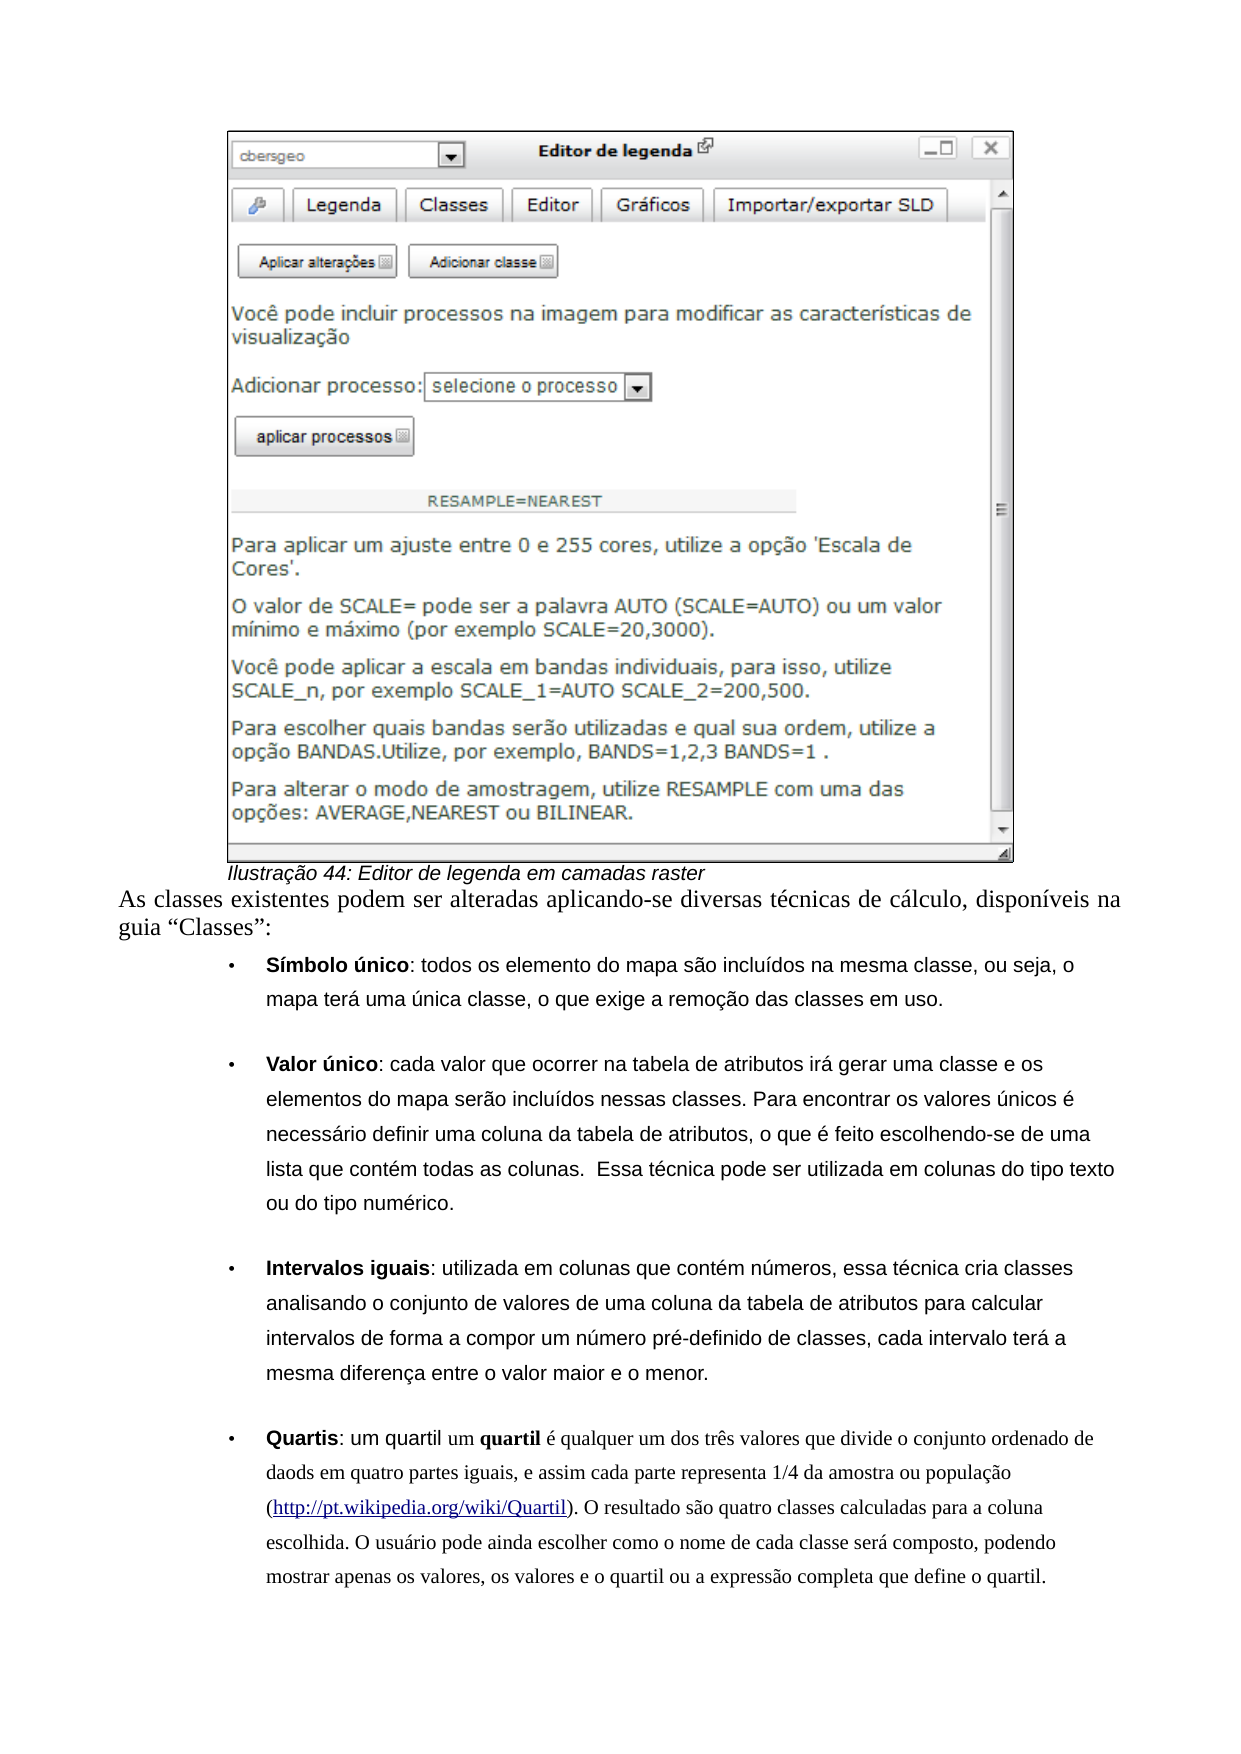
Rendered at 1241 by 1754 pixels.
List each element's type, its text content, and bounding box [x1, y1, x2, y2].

picture [228, 132, 1013, 862]
list Intervalos iguais: utilizada em colunas que contém números, essa técnica cria classes analisando o conjunto de valores de uma coluna da tabela de atributos para calcular intervalos de forma a compor um número pré-definido de classes, cada intervalo terá a mesma diferença entre o valor maior e o menor. [228, 1257, 1122, 1384]
text As classes existentes podem ser alteradas aplicando-se diversas técnicas de cálculo, disponíveis na guia “Classes”: [118, 118, 1122, 941]
list Valor único: cada valor que ocorrer na tabela de atributos irá gerar uma classe e os elementos do mapa serão incluídos nessas classes. Para encontrar os valores únicos é necessário definir uma coluna da tabela de atributos, o que é feito escolhendo-se de uma lista que contém todas as colunas. Essa técnica pode ser utilizada em colunas do tipo texto ou do tipo numérico. [228, 1053, 1122, 1215]
list Símbolo único: todos os elemento do mapa são incluídos na mesma classe, ou seja, o mapa terá uma única classe, o que exige a remoção das classes em uso. [228, 953, 1122, 1011]
text Ilustração 44: Editor de legenda em camadas raster [227, 863, 1013, 885]
list Quartis: um quartil um quartil é qualquer um dos três valores que divide o conjunto ordenado de daods em quatro partes iguais, e assim cada parte representa 1/4 da amostra ou população (http://pt.wikipedia.org/wiki/Quartil). O resultado são quatro classes calculadas para a coluna escolhida. O usuário pode ainda escolher como o nome de cada classe será composto, podendo mostrar apenas os valores, os valores e o quartil ou a expressão completa que define o quartil. [228, 1426, 1122, 1588]
